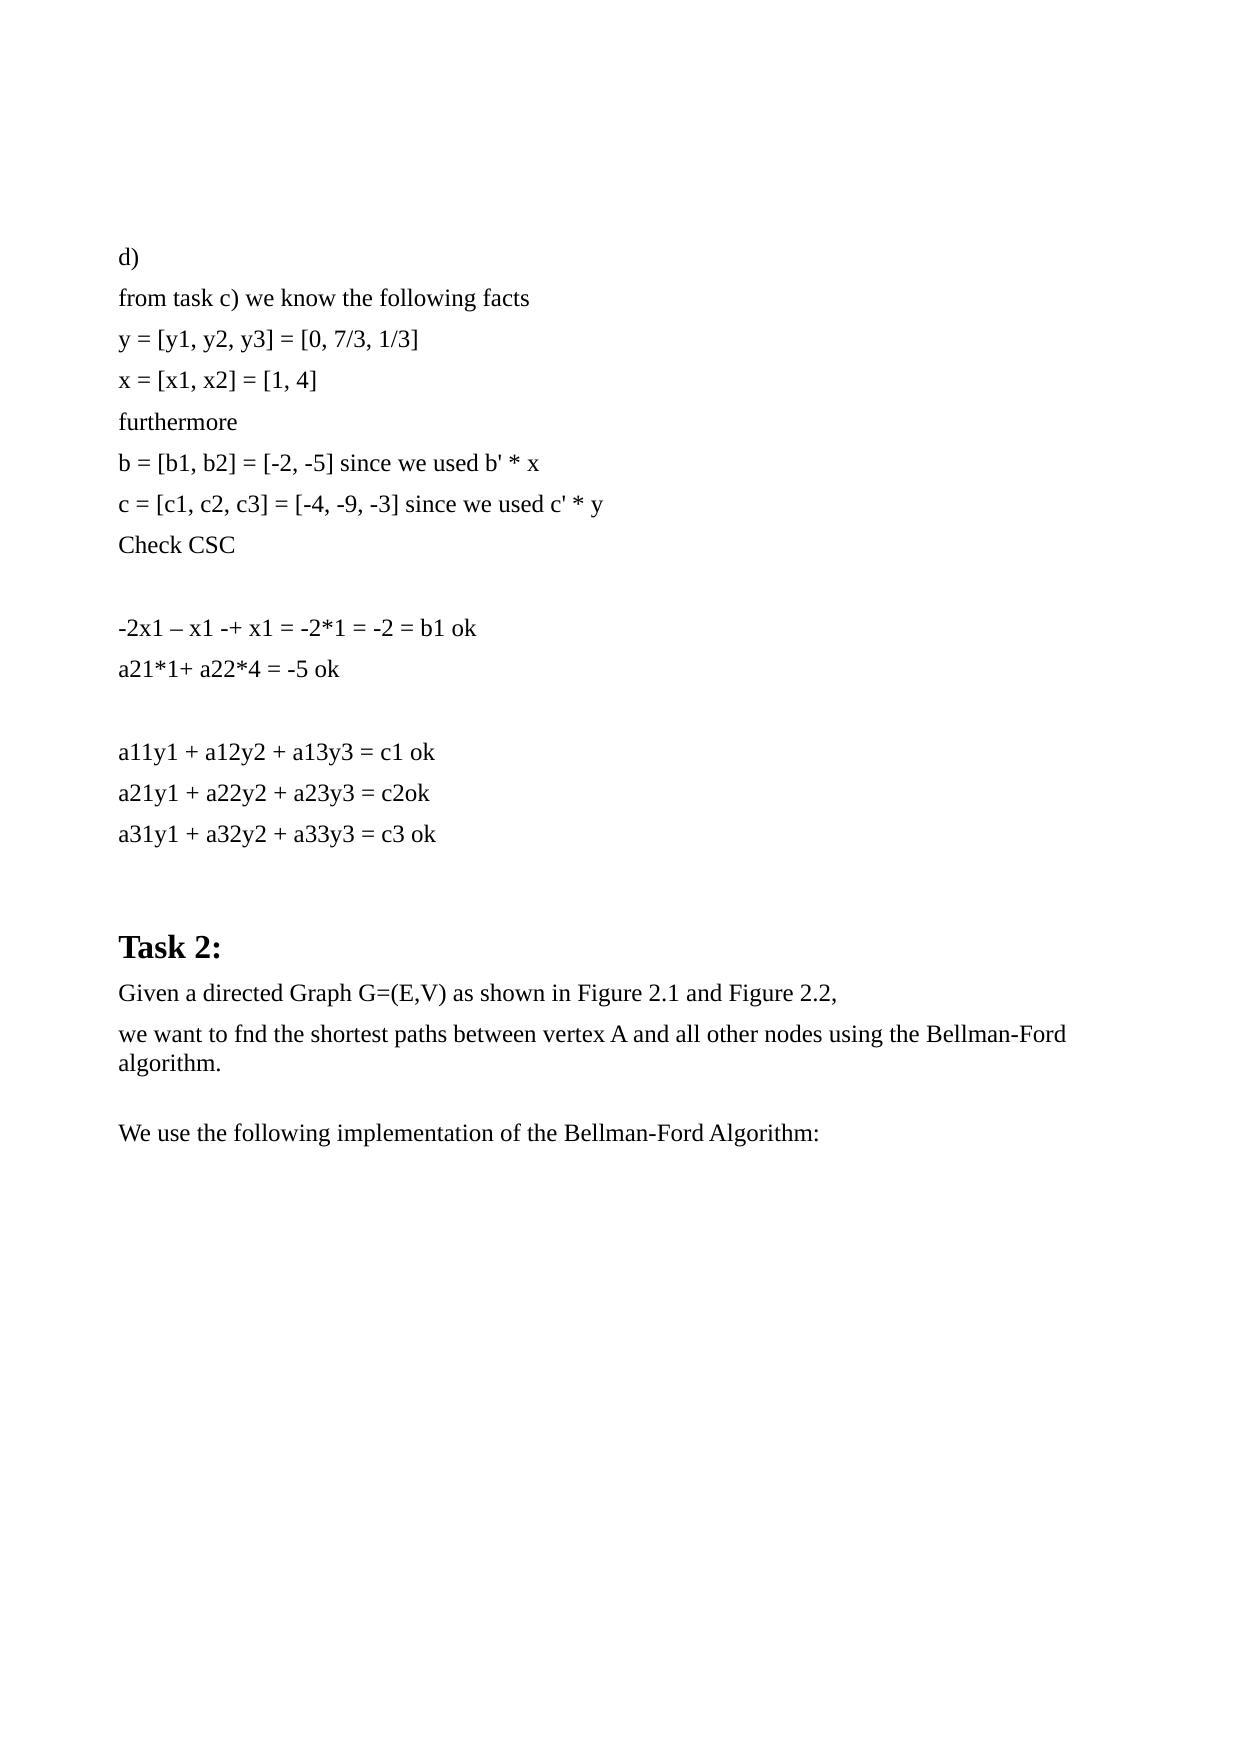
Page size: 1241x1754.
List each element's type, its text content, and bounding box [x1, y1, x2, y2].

text -2x1 – x1 -+ x1 = -2*1 = -2 = b1 ok [118, 613, 1122, 642]
text a21y1 + a22y2 + a23y3 = c2ok [118, 778, 1122, 807]
text we want to fnd the shortest paths between vertex A and all other nodes using the Bellman-Ford algorithm. [118, 1019, 1122, 1077]
text x = [x1, x2] = [1, 4] [118, 366, 1122, 394]
text y = [y1, y2, y3] = [0, 7/3, 1/3] [118, 324, 1122, 353]
text a31y1 + a32y2 + a33y3 = c3 ok [118, 819, 1122, 848]
text c = [c1, c2, c3] = [-4, -9, -3] since we used c' * y [118, 489, 1122, 518]
subtitle Task 2: [118, 927, 1122, 966]
text Given a directed Graph G=(E,V) as shown in Figure 2.1 and Figure 2.2, [118, 978, 1122, 1007]
text a21*1+ a22*4 = -5 ok [118, 654, 1122, 683]
text a11y1 + a12y2 + a13y3 = c1 ok [118, 737, 1122, 766]
text d) [118, 242, 1122, 271]
text We use the following implementation of the Bellman-Ford Algorithm: [118, 1118, 1122, 1147]
text from task c) we know the following facts [118, 283, 1122, 312]
text Check CSC [118, 531, 1122, 559]
text furthermore [118, 407, 1122, 436]
text b = [b1, b2] = [-2, -5] since we used b' * x [118, 448, 1122, 477]
